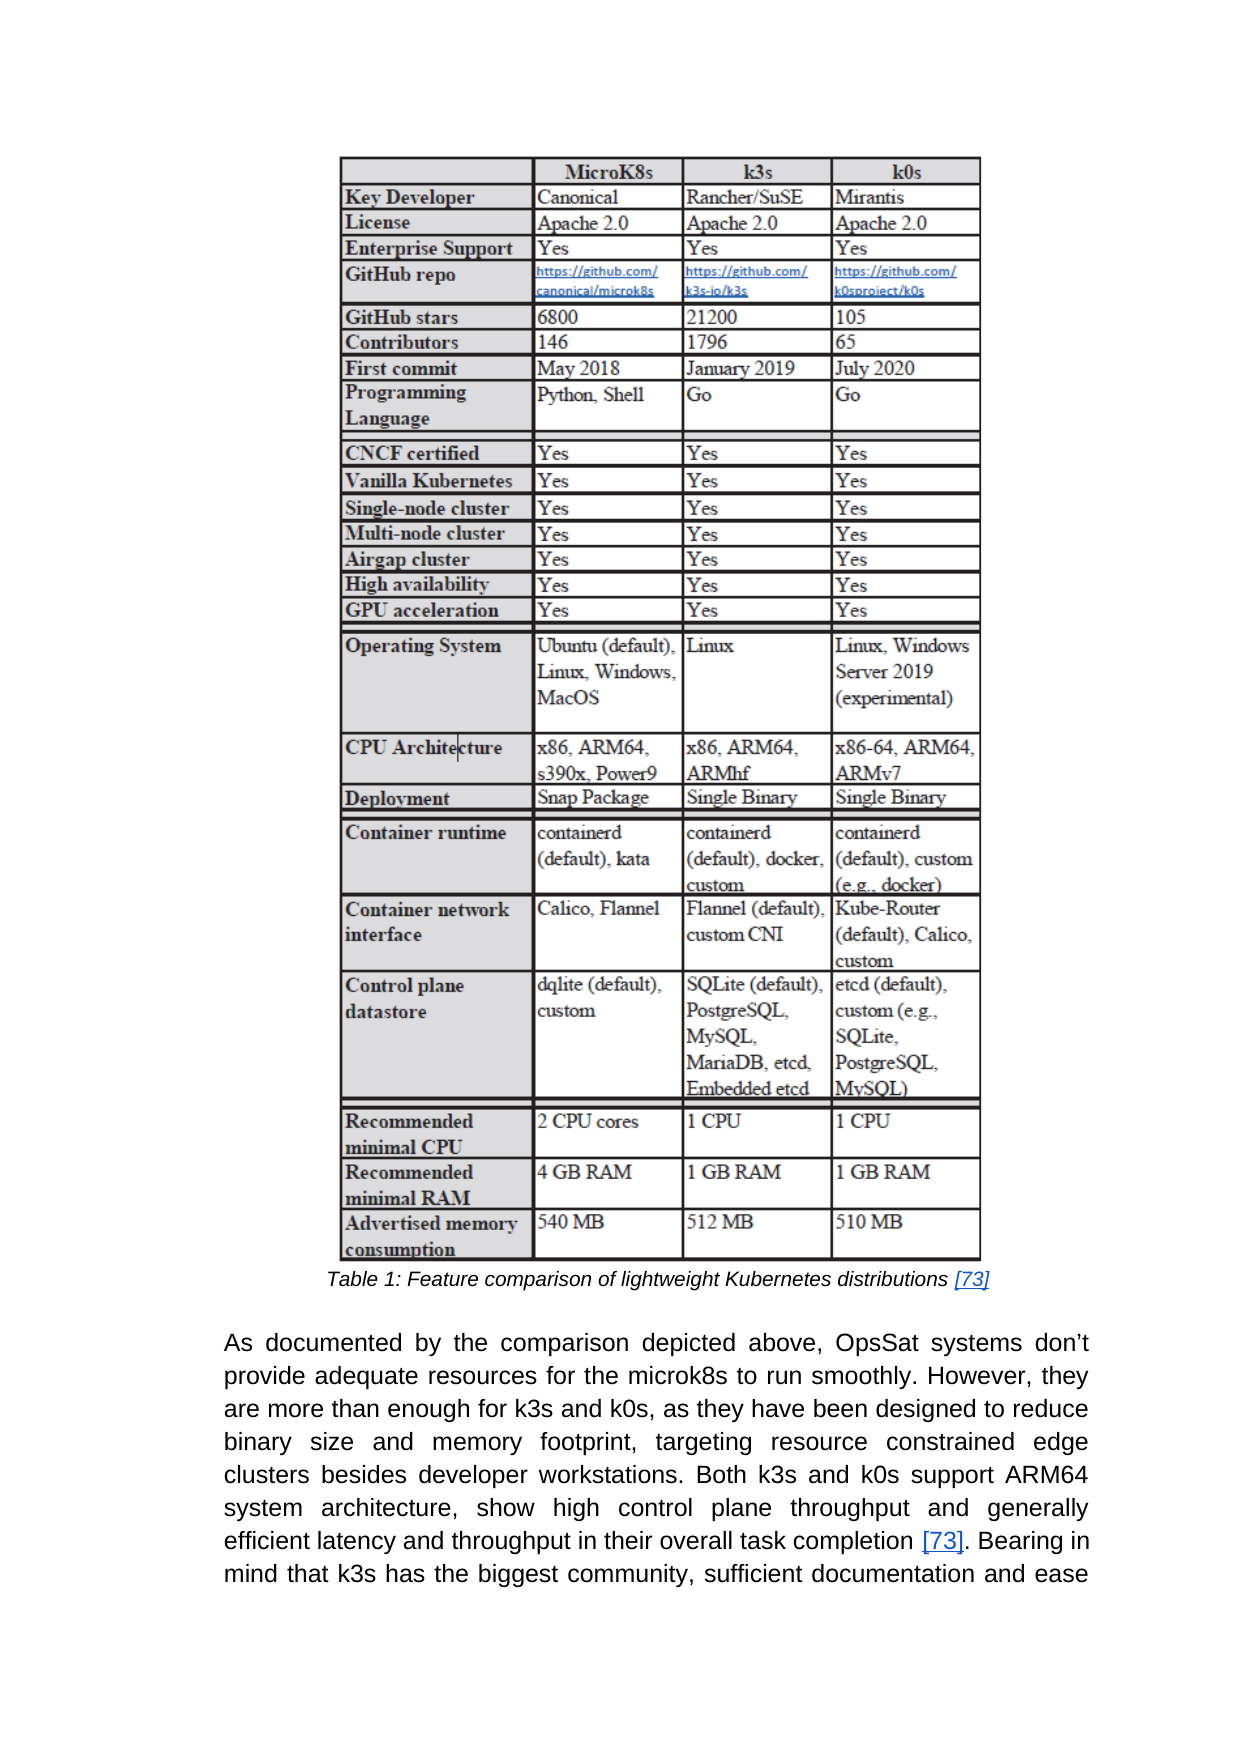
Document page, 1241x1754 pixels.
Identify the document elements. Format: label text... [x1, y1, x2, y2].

text As documented by the comparison depicted above, OpsSat systems don’t provide adequate resources for the microk8s to run smoothly. However, they are more than enough for k3s and k0s, as they have been designed to reduce binary size and memory footprint, targeting resource constrained edge clusters besides developer workstations. Both k3s and k0s support ARM64 system architecture, show high control plane throughput and generally efficient latency and throughput in their overall task completion [73]. Bearing in mind that k3s has the biggest community, sufficient documentation and ease [224, 1328, 1090, 1588]
picture [332, 150, 982, 1264]
text Table 1: Feature comparison of lightweight Kubernetes distributions [73] [224, 1267, 1090, 1291]
